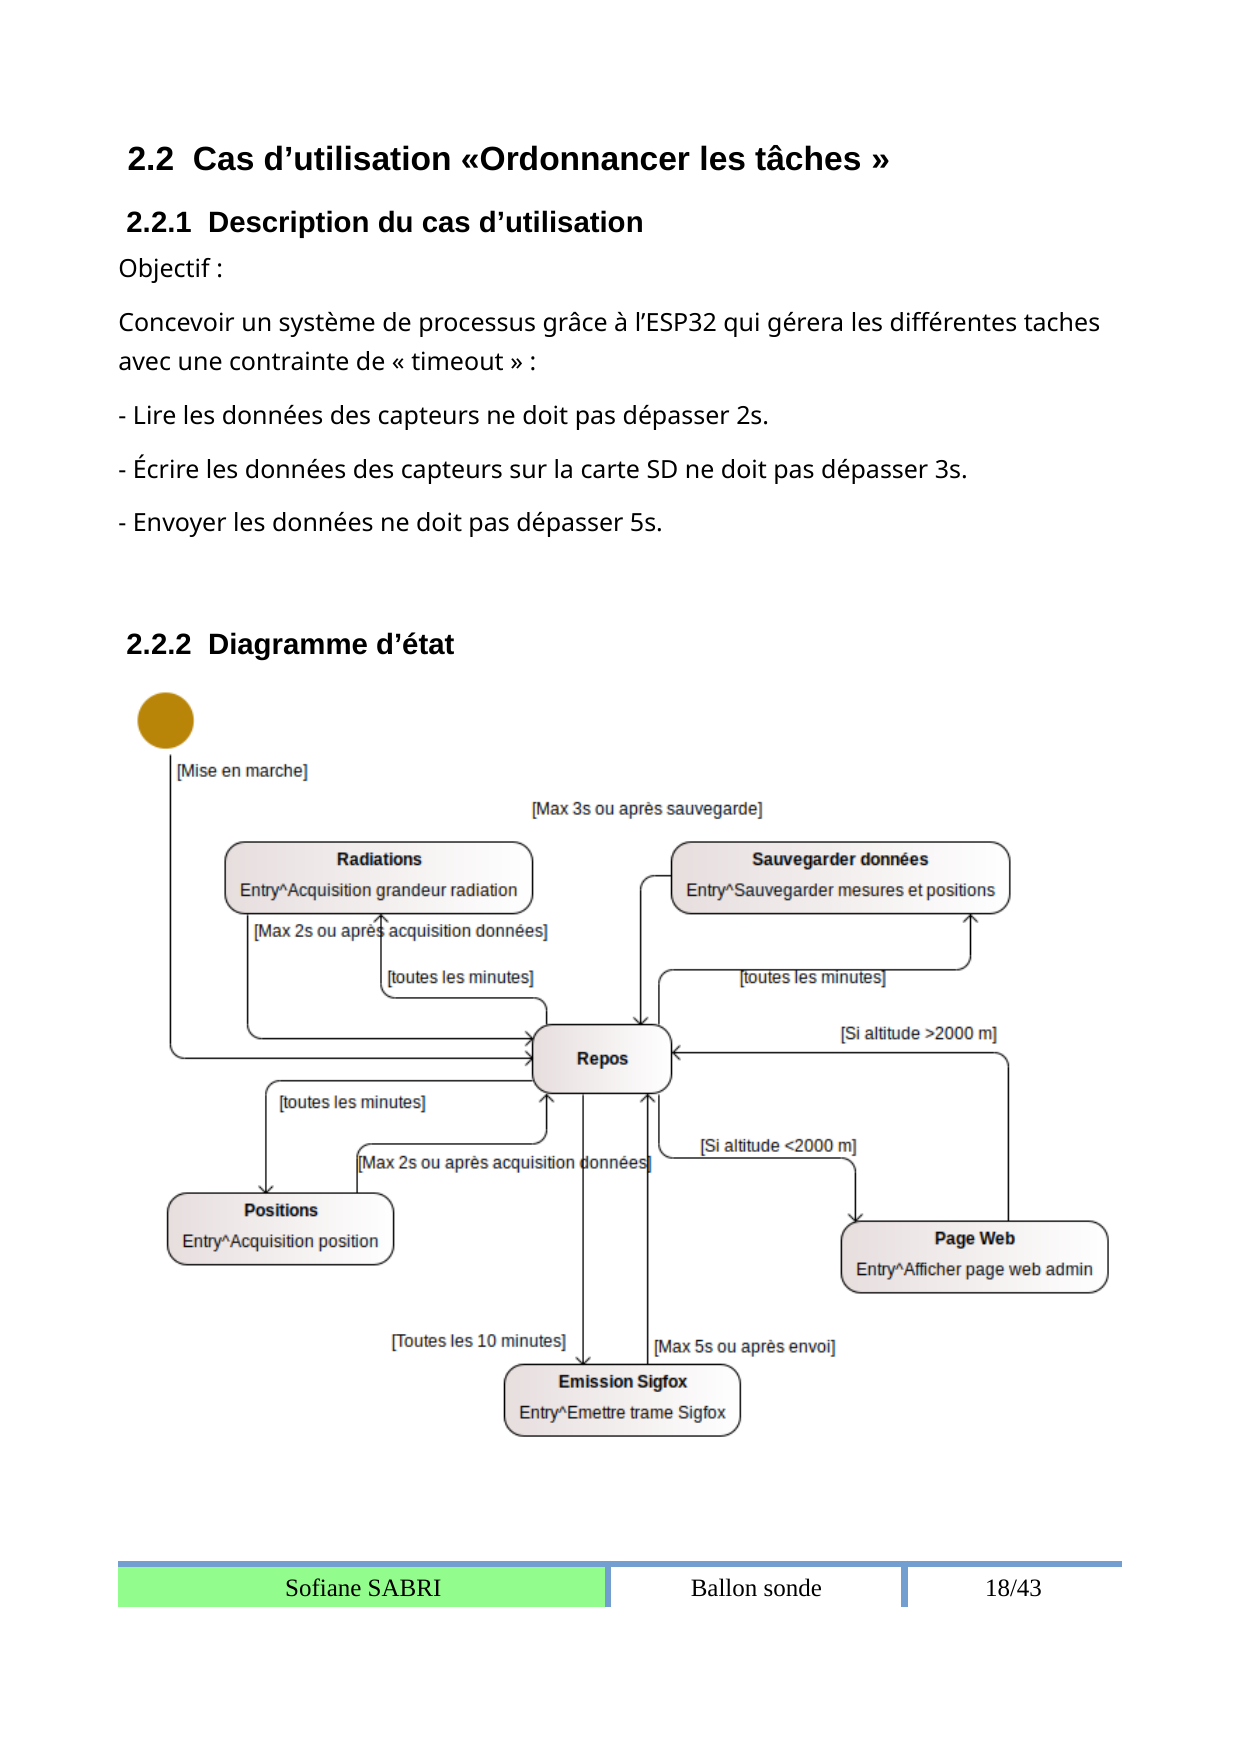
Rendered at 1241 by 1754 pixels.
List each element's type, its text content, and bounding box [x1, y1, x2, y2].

text - Écrire les données des capteurs sur la carte SD ne doit pas dépasser 3s. [118, 451, 1122, 485]
subtitle Diagramme d’état [118, 627, 1122, 661]
text - Envoyer les données ne doit pas dépasser 5s. [118, 505, 1122, 539]
subtitle Description du cas d’utilisation [118, 205, 1122, 238]
subtitle Cas d’utilisation «Ordonnancer les tâches » [118, 139, 1122, 178]
text Concevoir un système de processus grâce à l’ESP32 qui gérera les différentes taches avec une contrainte de « timeout » : [118, 305, 1122, 378]
picture [118, 673, 1123, 1451]
text Objectif : [118, 251, 1122, 285]
text - Lire les données des capteurs ne doit pas dépasser 2s. [118, 398, 1122, 432]
